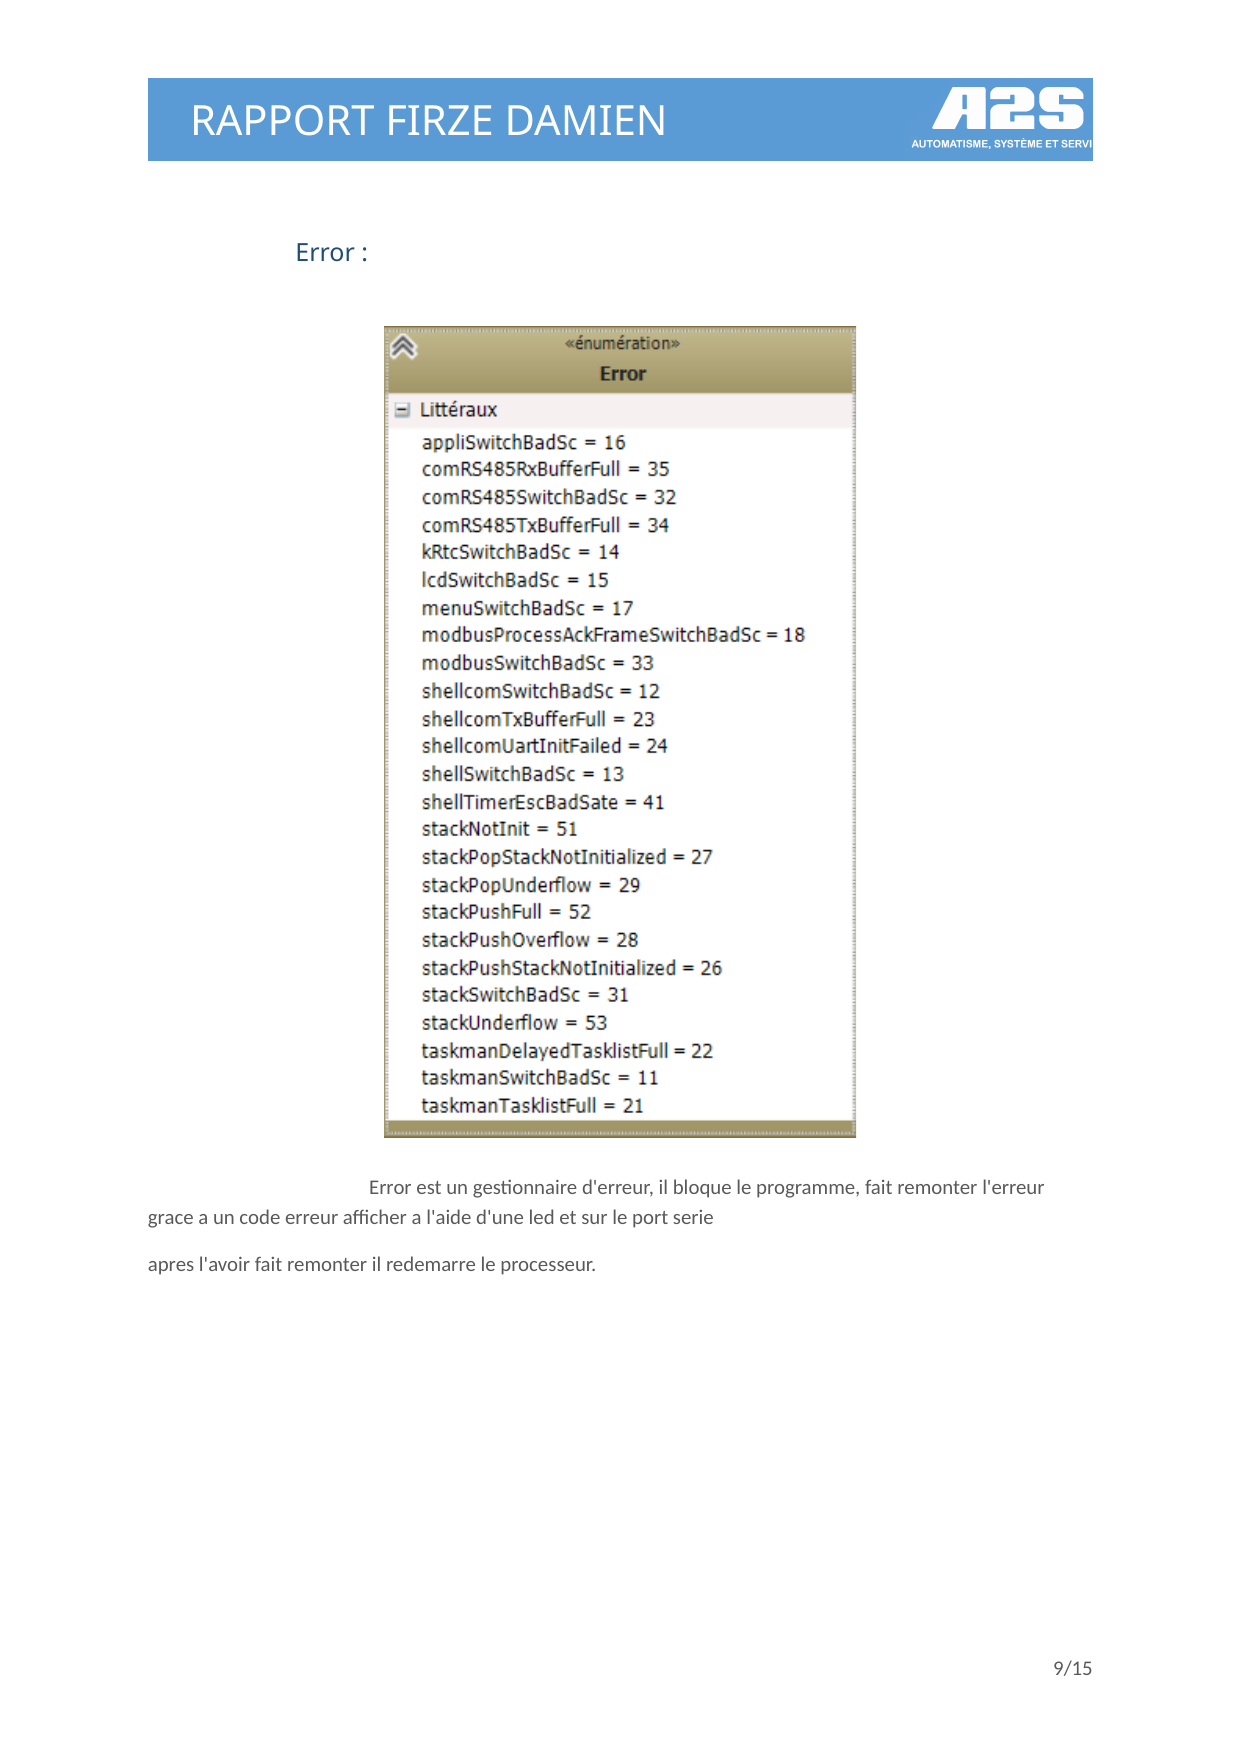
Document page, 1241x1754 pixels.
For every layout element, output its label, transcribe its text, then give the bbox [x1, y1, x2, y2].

subtitle Error : [148, 234, 1093, 268]
picture [903, 55, 1115, 188]
picture [384, 326, 857, 1138]
text apres l'avoir fait remonter il redemarre le processeur. [148, 1252, 1093, 1277]
text Error est un gestionnaire d'erreur, il bloque le programme, fait remonter l'erreur grace a un code erreur afficher a l'aide d'une led et sur le port serie [148, 1174, 1093, 1230]
picture [903, 79, 1092, 160]
